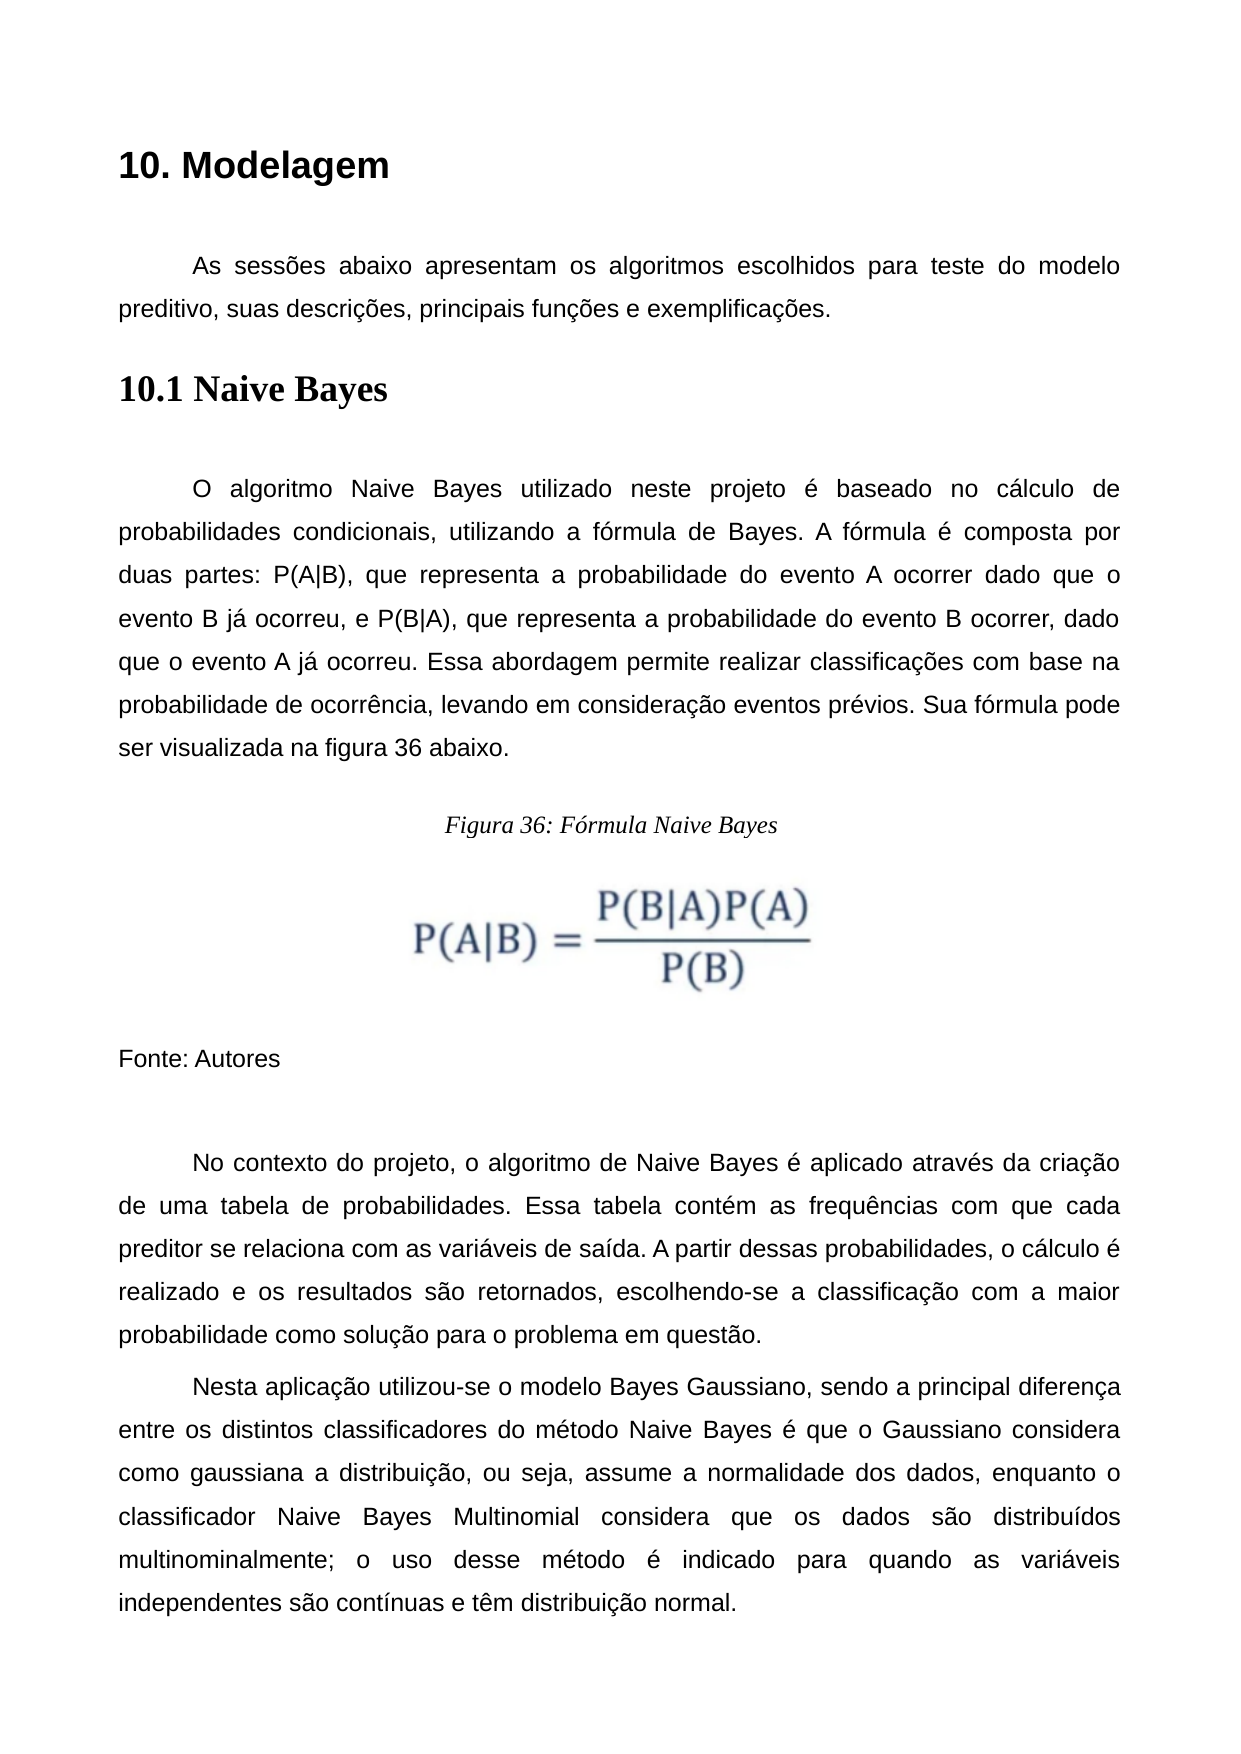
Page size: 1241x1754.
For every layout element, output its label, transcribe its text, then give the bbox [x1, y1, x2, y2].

picture [372, 838, 852, 1030]
text Nesta aplicação utilizou-se o modelo Bayes Gaussiano, sendo a principal diferença entre os distintos classificadores do método Naive Bayes é que o Gaussiano considera como gaussiana a distribuição, ou seja, assume a normalidade dos dados, enquanto o classificador Naive Bayes Multinomial considera que os dados são distribuídos multinominalmente; o uso desse método é indicado para quando as variáveis independentes são contínuas e têm distribuição normal. [118, 1372, 1122, 1617]
text As sessões abaixo apresentam os algoritmos escolhidos para teste do modelo preditivo, suas descrições, principais funções e exemplificações. [118, 251, 1122, 323]
subtitle 10. Modelagem [118, 143, 1122, 187]
text Fonte: Autores [118, 785, 1122, 1073]
subtitle 10.1 Naive Bayes [118, 367, 1122, 410]
text O algoritmo Naive Bayes utilizado neste projeto é baseado no cálculo de probabilidades condicionais, utilizando a fórmula de Bayes. A fórmula é composta por duas partes: P(A|B), que representa a probabilidade do evento A ocorrer dado que o evento B já ocorreu, e P(B|A), que representa a probabilidade do evento B ocorrer, dado que o evento A já ocorreu. Essa abordagem permite realizar classificações com base na probabilidade de ocorrência, levando em consideração eventos prévios. Sua fórmula pode ser visualizada na figura 36 abaixo. [118, 474, 1122, 762]
text Figura 36: Fórmula Naive Bayes [373, 810, 852, 838]
text No contexto do projeto, o algoritmo de Naive Bayes é aplicado através da criação de uma tabela de probabilidades. Essa tabela contém as frequências com que cada preditor se relaciona com as variáveis de saída. A partir dessas probabilidades, o cálculo é realizado e os resultados são retornados, escolhendo-se a classificação com a maior probabilidade como solução para o problema em questão. [118, 1148, 1122, 1349]
